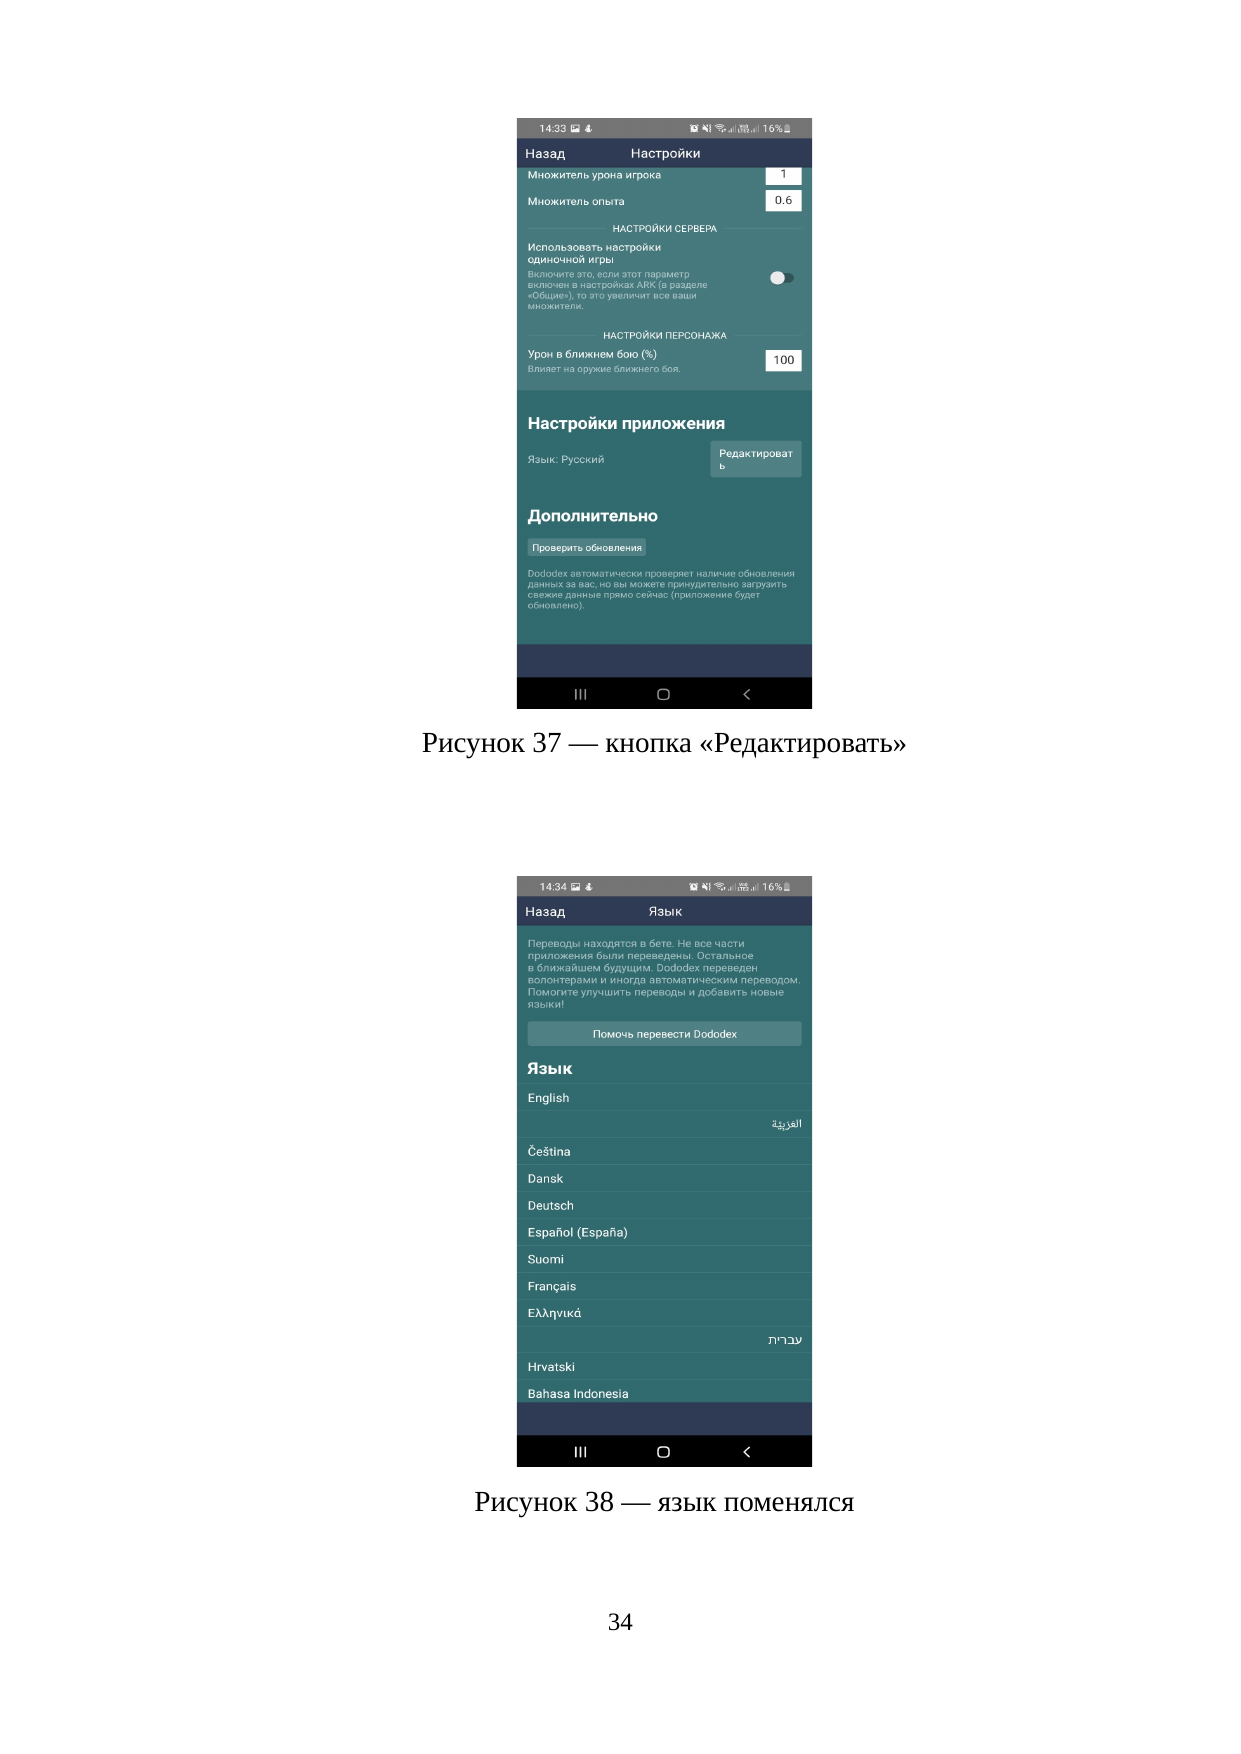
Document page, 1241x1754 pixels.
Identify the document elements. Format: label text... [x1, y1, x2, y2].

list Рисунок 37 — кнопка «Редактировать» [118, 725, 1122, 759]
picture [516, 876, 813, 1467]
list Рисунок 38 — язык поменялся [118, 1484, 1122, 1517]
picture [516, 118, 813, 709]
